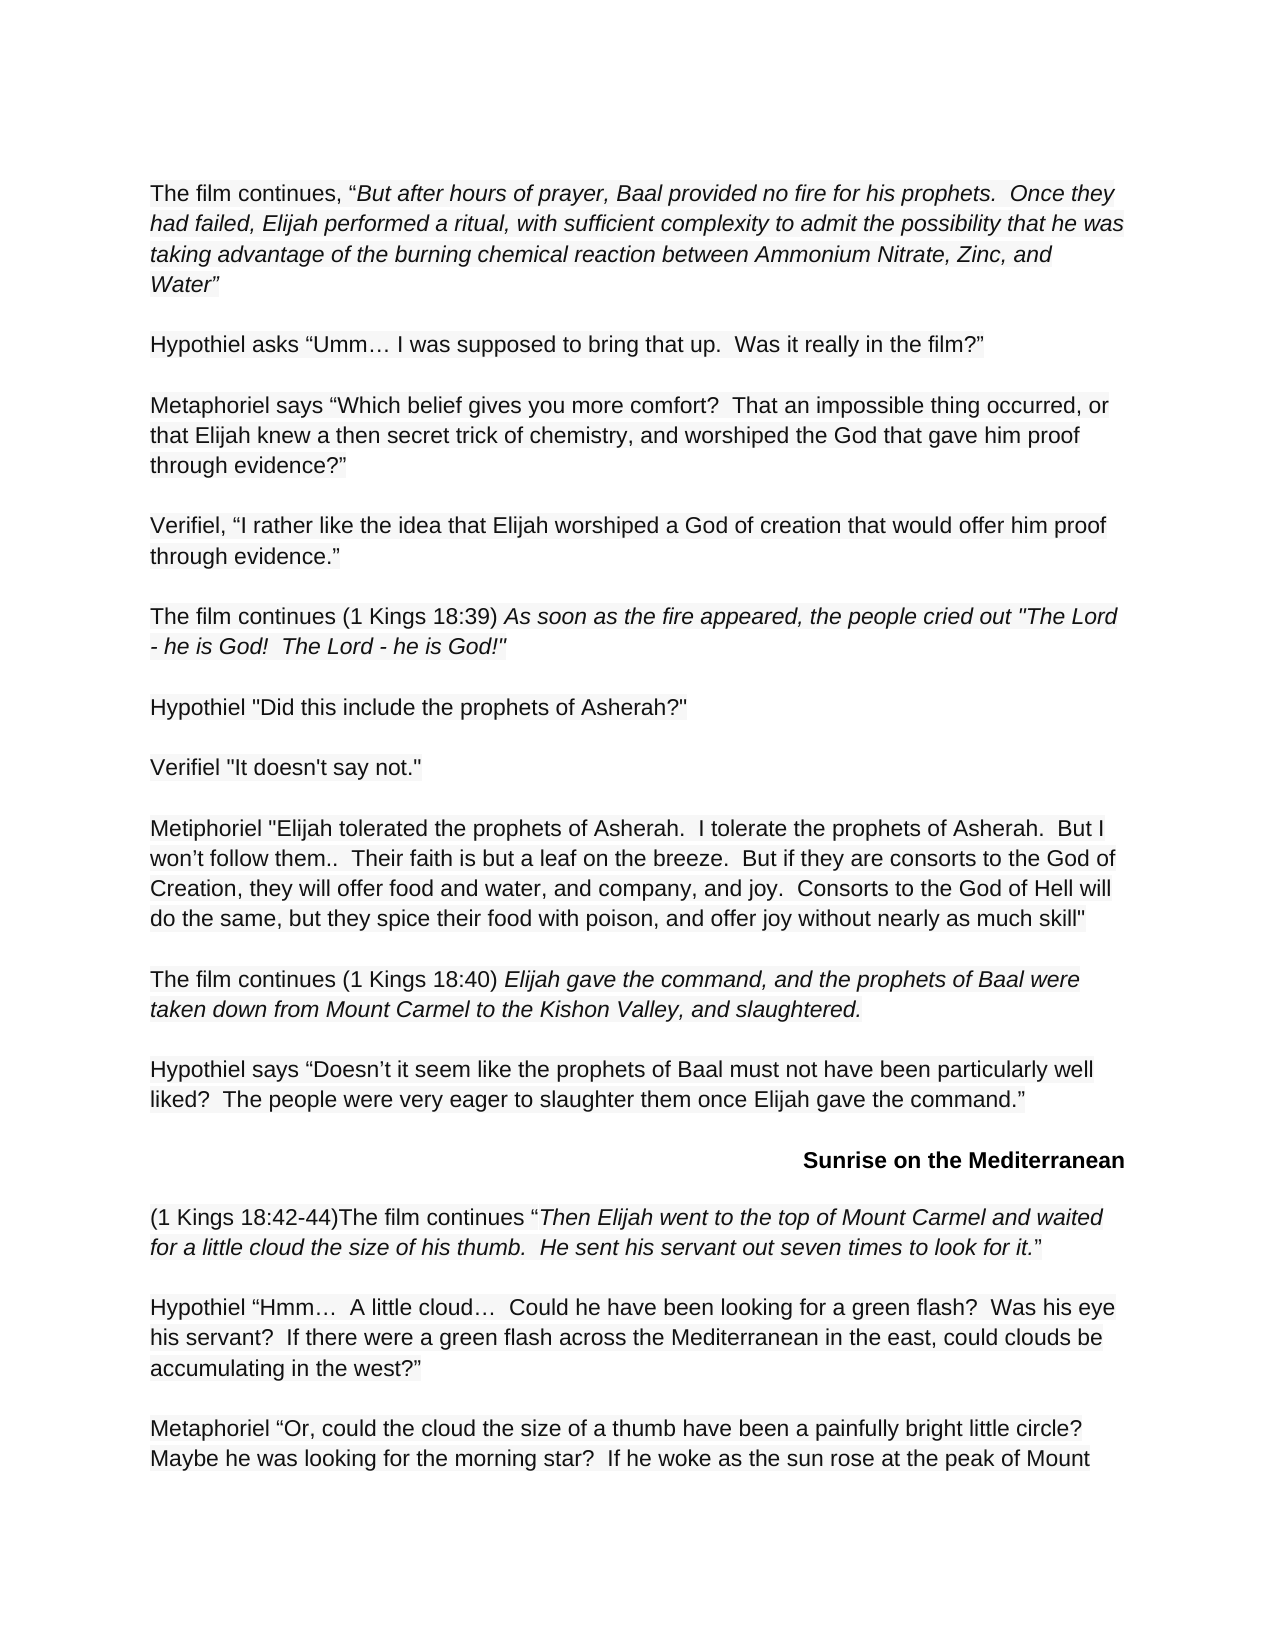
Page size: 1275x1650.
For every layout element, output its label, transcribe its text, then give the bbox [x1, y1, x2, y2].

text (1 Kings 18:42-44)The film continues “Then Elijah went to the top of Mount Carmel and waited for a little cloud the size of his thumb. He sent his servant out seven times to look for it.” [150, 1203, 1125, 1260]
text Metiphoriel "Elijah tolerated the prophets of Asherah. I tolerate the prophets of Asherah. But I won’t follow them.. Their faith is but a leaf on the breeze. But if they are consorts to the God of Creation, they will offer food and water, and company, and joy. Consorts to the God of Hell will do the same, but they spice their food with poison, and offer joy without nearly as much skill" [150, 814, 1125, 932]
text Metaphoriel says “Which belief gives you more comfort? That an impossible thing occurred, or that Elijah knew a then secret trick of chemistry, and worshiped the God that gave him proof through evidence?” [150, 392, 1125, 478]
text Hypothiel “Hmm… A little cloud… Could he have been looking for a green flash? Was his eye his servant? If there were a green flash across the Mediterranean in the east, could clouds be accumulating in the west?” [150, 1294, 1125, 1381]
text The film continues, “But after hours of prayer, Baal provided no fire for his prophets. Once they had failed, Elijah performed a ritual, with sufficient complexity to admit the possibility that he was taking advantage of the burning chemical reaction between Ammonium Nitrate, Zinc, and Water” [150, 180, 1125, 297]
text The film continues (1 Kings 18:40) Elijah gave the command, and the prophets of Baal were taken down from Mount Carmel to the Kishon Valley, and slaughtered. [150, 966, 1125, 1022]
text Metaphoriel “Or, could the cloud the size of a thumb have been a painfully bright little circle? Maybe he was looking for the morning star? If he woke as the sun rose at the peak of Mount [150, 1415, 1125, 1471]
text Verifiel "It doesn't say not." [150, 754, 1125, 781]
text Hypothiel asks “Umm… I was supposed to bring that up. Was it really in the film?” [150, 331, 1125, 358]
subtitle Sunrise on the Mediterranean [150, 1147, 1125, 1173]
text Verifiel, “I rather like the idea that Elijah worshiped a God of creation that would offer him proof through evidence.” [150, 512, 1125, 569]
text The film continues (1 Kings 18:39) As soon as the fire appeared, the people cried out "The Lord - he is God! The Lord - he is God!" [150, 603, 1125, 660]
text Hypothiel says “Doesn’t it seem like the prophets of Baal must not have been particularly well liked? The people were very eager to slaughter them once Elijah gave the command.” [150, 1056, 1125, 1113]
text Hypothiel "Did this include the prophets of Asherah?" [150, 694, 1125, 720]
